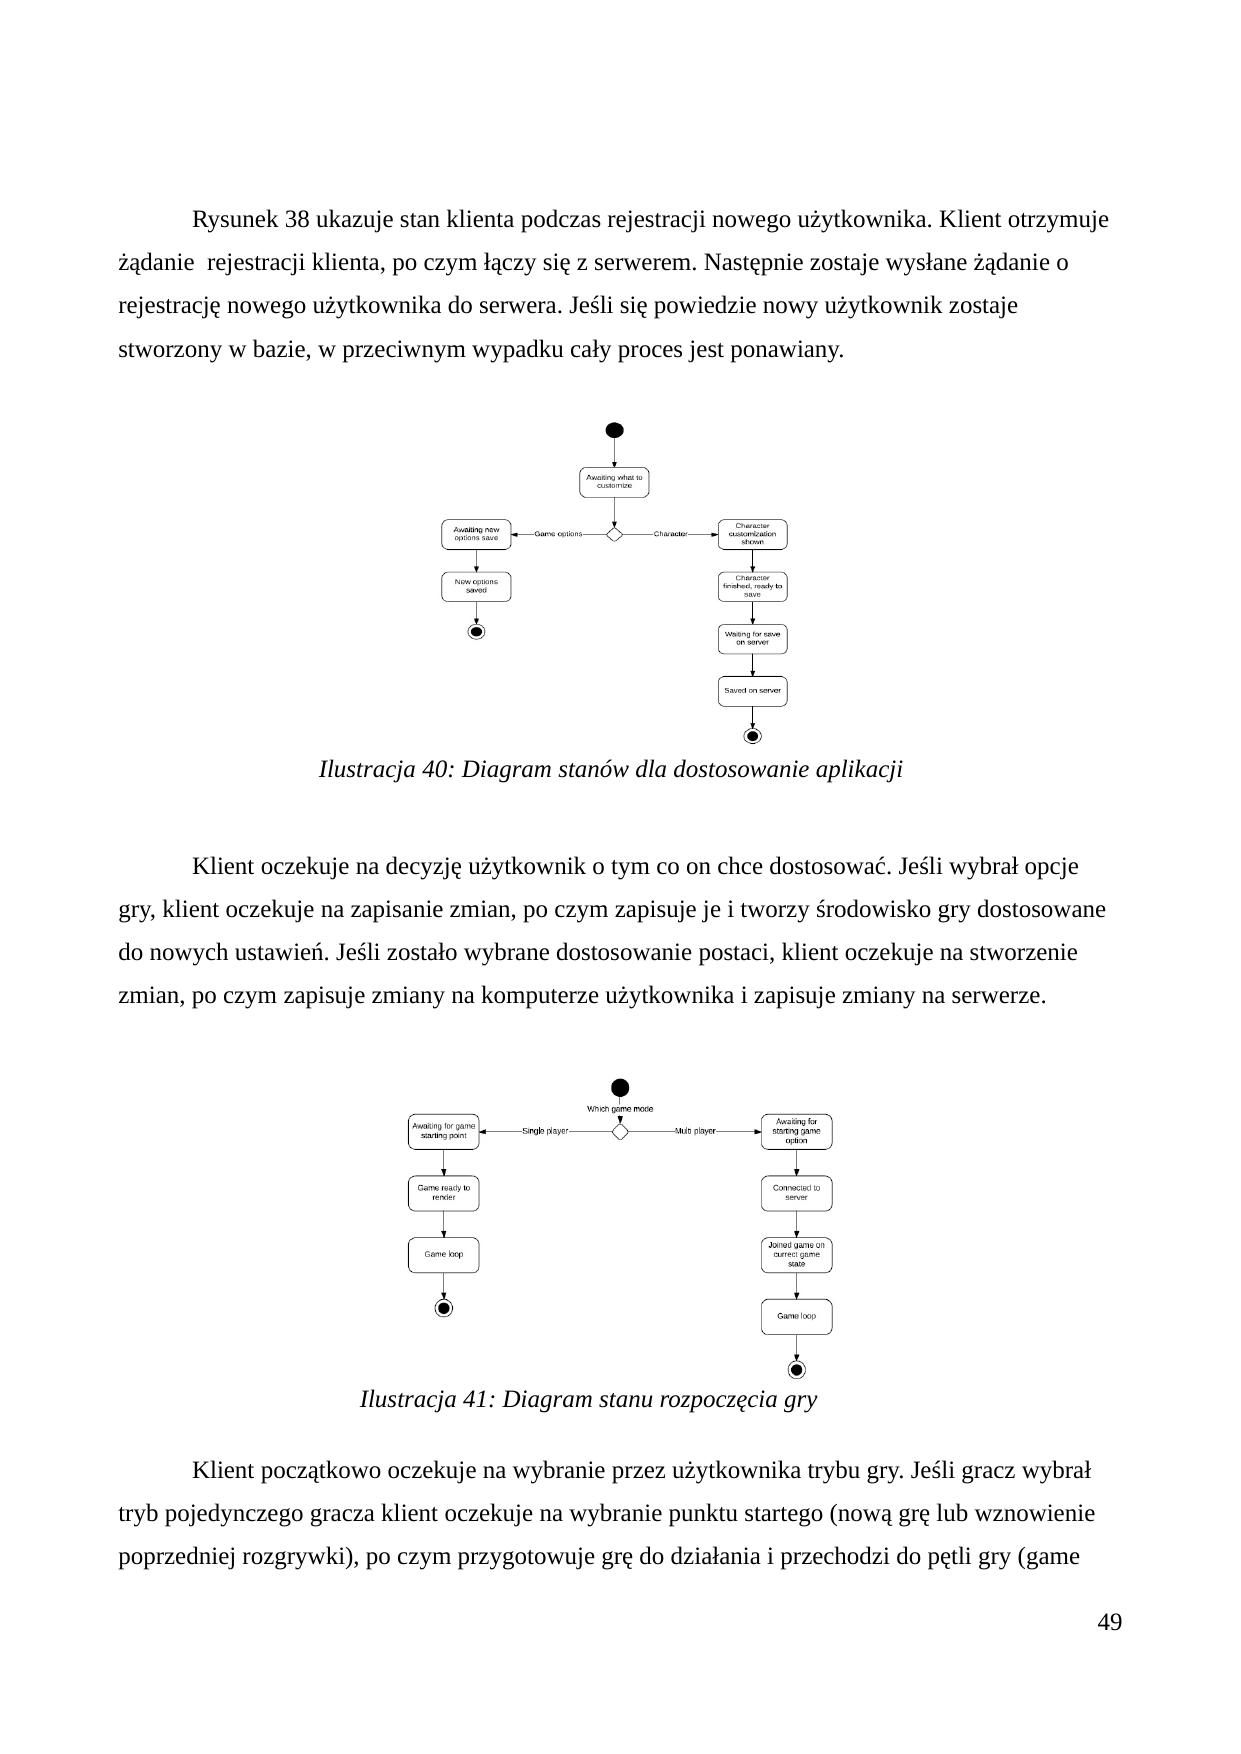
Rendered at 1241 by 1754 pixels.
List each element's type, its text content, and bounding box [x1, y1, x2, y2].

picture [431, 401, 809, 754]
picture [390, 1045, 850, 1385]
text Ilustracja 40: Diagram stanów dla dostosowanie aplikacji [318, 414, 922, 783]
text Klient początkowo oczekuje na wybranie przez użytkownika trybu gry. Jeśli gracz wybrał tryb pojedynczego gracza klient oczekuje na wybranie punktu startego (nową grę lub wznowienie poprzedniej rozgrywki), po czym przygotowuje grę do działania i przechodzi do pętli gry (game [118, 1455, 1122, 1570]
text Klient oczekuje na decyzję użytkownik o tym co on chce dostosować. Jeśli wybrał opcje gry, klient oczekuje na zapisanie zmian, po czym zapisuje je i tworzy środowisko gry dostosowane do nowych ustawień. Jeśli zostało wybrane dostosowanie postaci, klient oczekuje na stworzenie zmian, po czym zapisuje zmiany na komputerze użytkownika i zapisuje zmiany na serwerze. [118, 851, 1122, 1009]
text Ilustracja 41: Diagram stanu rozpoczęcia gry [359, 1058, 881, 1413]
text Rysunek 38 ukazuje stan klienta podczas rejestracji nowego użytkownika. Klient otrzymuje żądanie rejestracji klienta, po czym łączy się z serwerem. Następnie zostaje wysłane żądanie o rejestrację nowego użytkownika do serwera. Jeśli się powiedzie nowy użytkownik zostaje stworzony w bazie, w przeciwnym wypadku cały proces jest ponawiany. [118, 204, 1122, 362]
